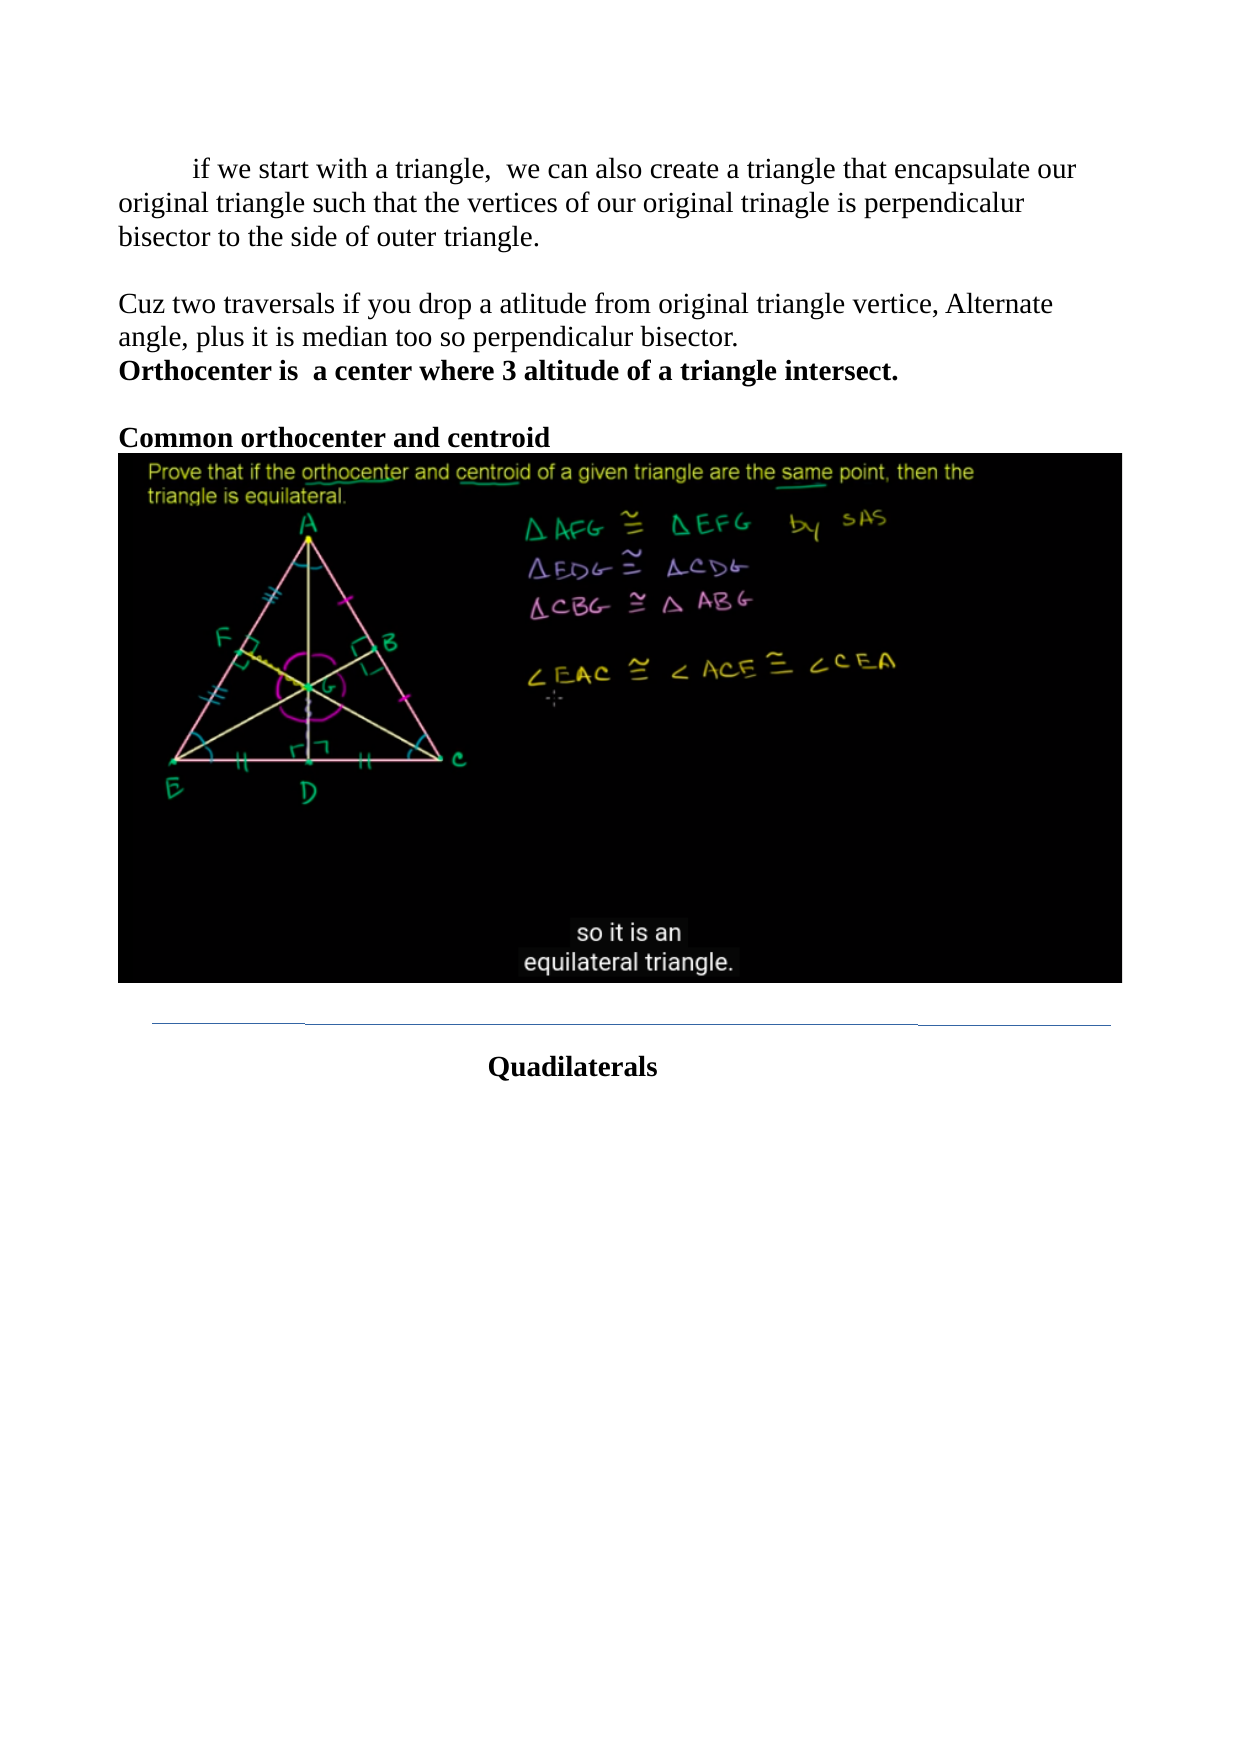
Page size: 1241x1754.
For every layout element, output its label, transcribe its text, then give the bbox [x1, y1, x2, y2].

text Quadilaterals [118, 1049, 1122, 1083]
text Common orthocenter and centroid [118, 420, 1122, 453]
text Orthocenter is a center where 3 altitude of a triangle intersect. [118, 353, 1122, 386]
text Cuz two traversals if you drop a atlitude from original triangle vertice, Alternate angle, plus it is median too so perpendicalur bisector. [118, 286, 1122, 353]
picture [118, 453, 1123, 983]
text if we start with a triangle, we can also create a triangle that encapsulate our original triangle such that the vertices of our original trinagle is perpendicalur bisector to the side of outer triangle. [118, 152, 1122, 252]
